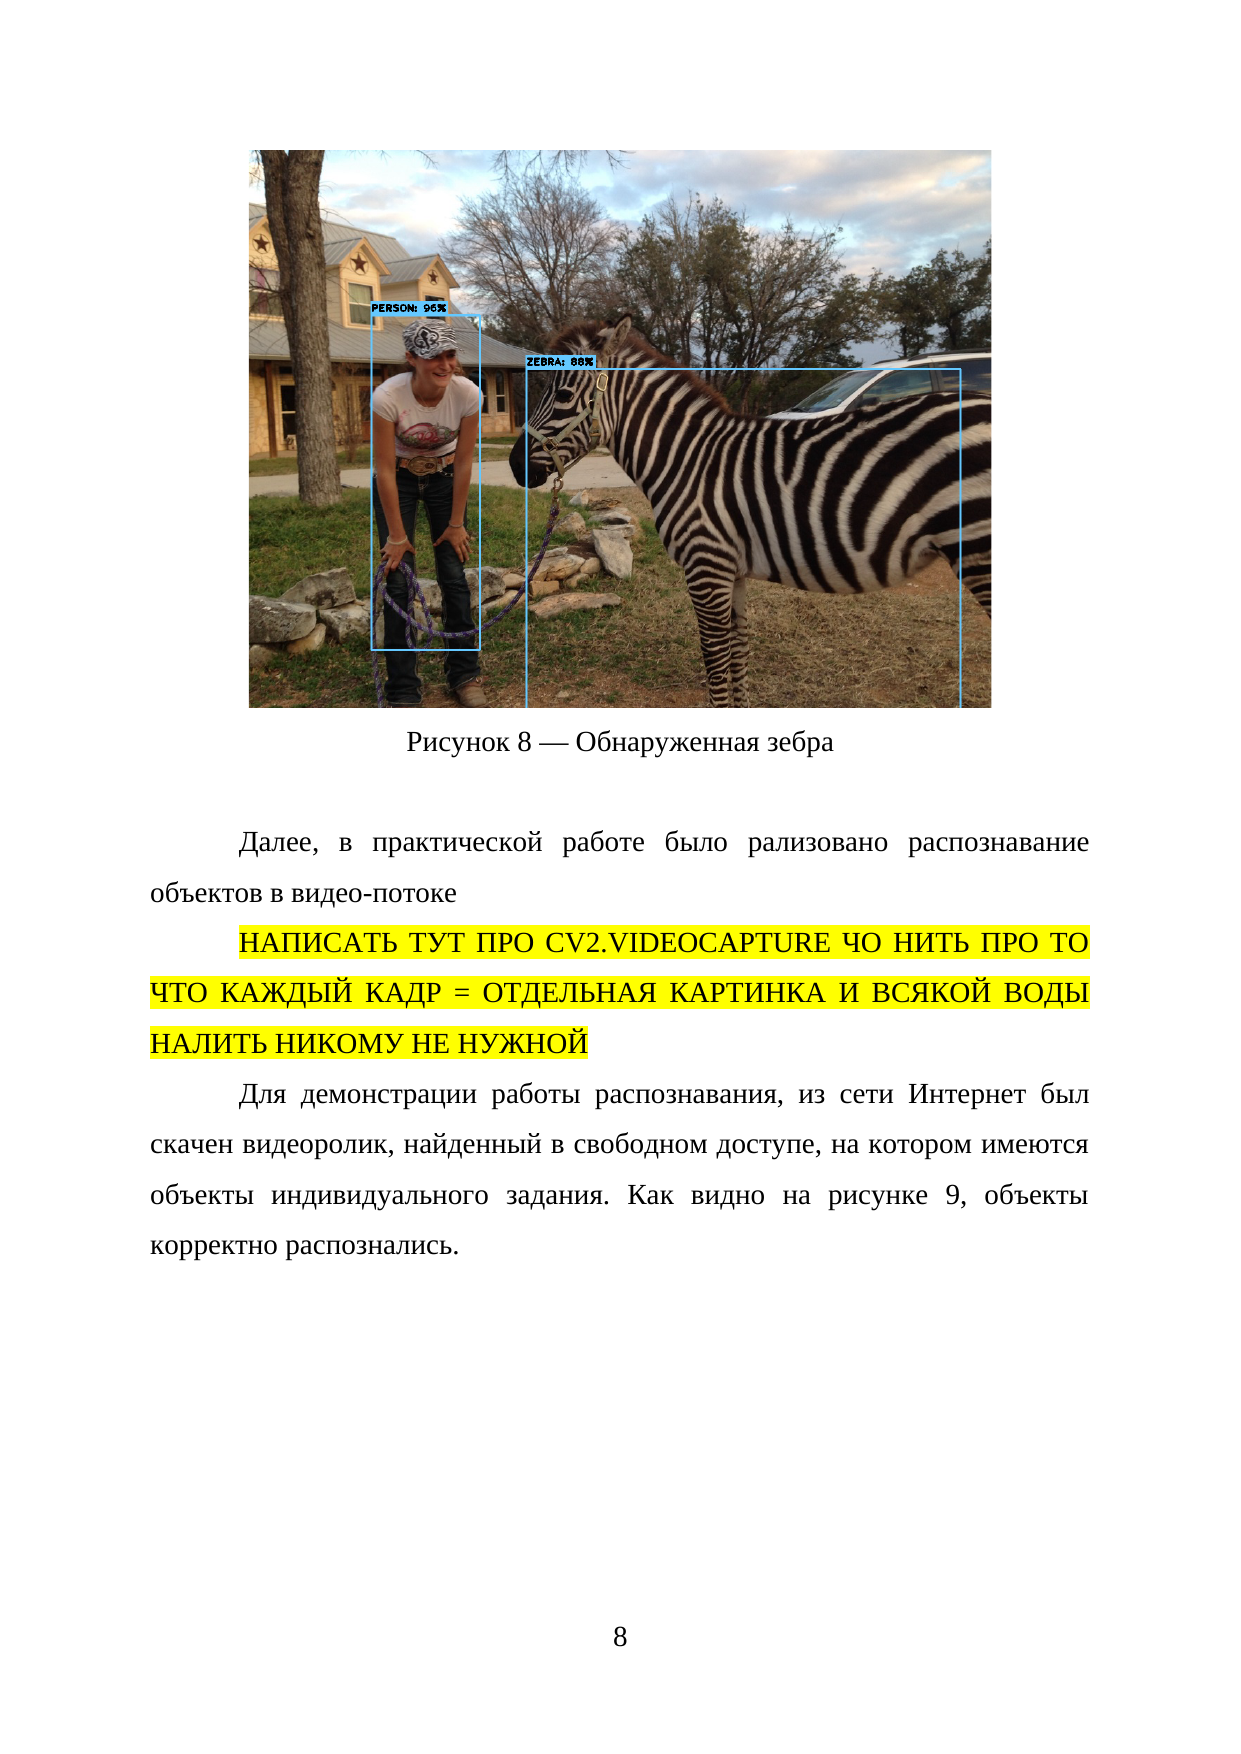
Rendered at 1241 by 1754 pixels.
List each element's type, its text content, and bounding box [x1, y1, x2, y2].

text Для демонстрации работы распознавания, из сети Интернет был скачен видеоролик, найденный в свободном доступе, на котором имеются объекты индивидуального задания. Как видно на рисунке 9, объекты корректно распознались. [150, 1076, 1090, 1261]
text Рисунок 8 — Обнаруженная зебра [150, 150, 1090, 757]
picture [248, 150, 992, 708]
text НАПИСАТЬ ТУТ ПРО CV2.VIDEOCAPTURE ЧО НИТЬ ПРО ТО ЧТО КАЖДЫЙ КАДР = ОТДЕЛЬНАЯ КАРТИНКА И ВСЯКОЙ ВОДЫ НАЛИТЬ НИКОМУ НЕ НУЖНОЙ [150, 925, 1090, 1059]
text Далее, в практической работе было рализовано распознавание объектов в видео-потоке [150, 824, 1090, 908]
